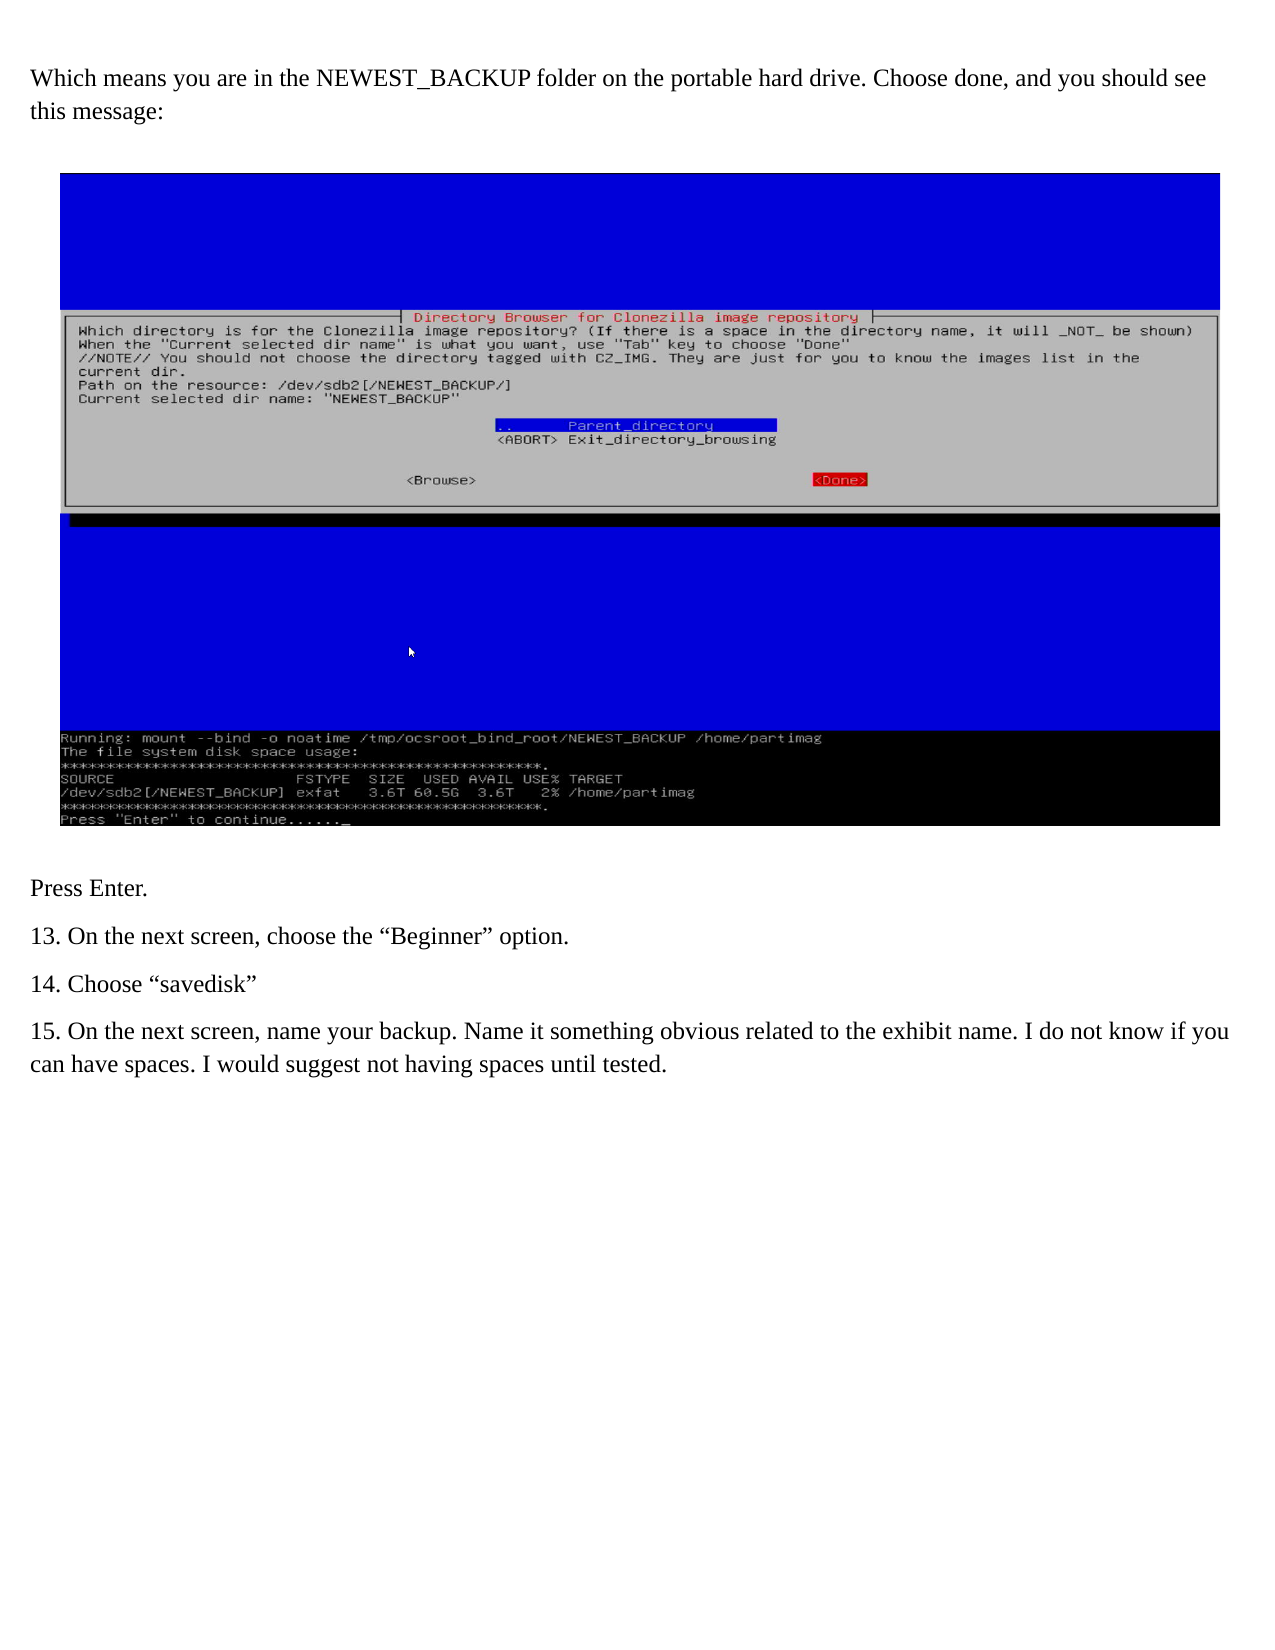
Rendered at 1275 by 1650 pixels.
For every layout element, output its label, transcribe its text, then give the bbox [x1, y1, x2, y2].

text Press Enter. [30, 873, 1245, 902]
text 15. On the next screen, name your backup. Name it something obvious related to the exhibit name. I do not know if you can have spaces. I would suggest not having spaces until tested. [30, 1016, 1245, 1078]
text 14. Choose “savedisk” [30, 969, 1245, 997]
text 13. On the next screen, choose the “Beginner” option. [30, 921, 1245, 950]
picture [60, 173, 1220, 826]
text Which means you are in the NEWEST_BACKUP folder on the portable hard drive. Choose done, and you should see this message: [30, 30, 1245, 125]
